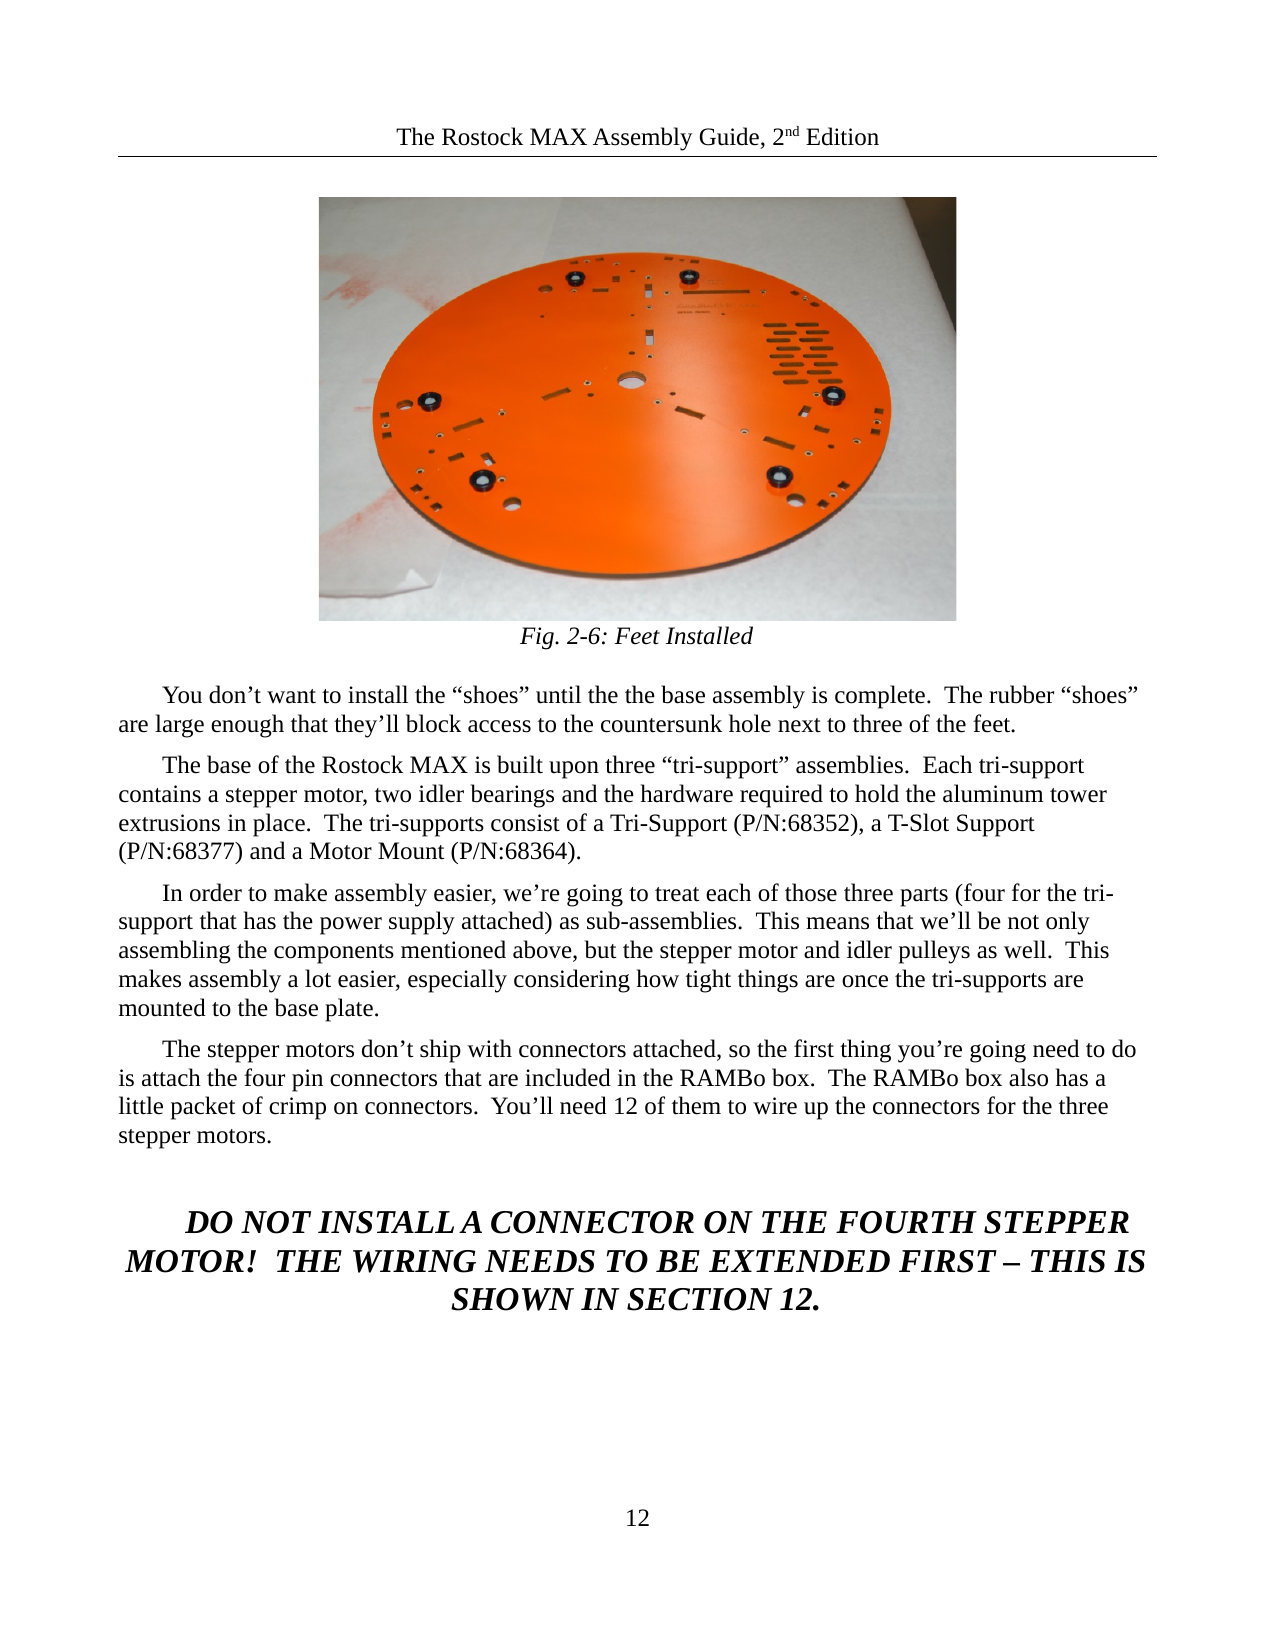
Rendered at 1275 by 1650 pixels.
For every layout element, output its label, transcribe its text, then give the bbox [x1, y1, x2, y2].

text In order to make assembly easier, we’re going to treat each of those three parts (four for the tri-support that has the power supply attached) as sub-assemblies. This means that we’ll be not only assembling the components mentioned above, but the stepper motor and idler pulleys as well. This makes assembly a lot easier, especially considering how tight things are once the tri-supports are mounted to the base plate. [118, 878, 1157, 1021]
text DO NOT INSTALL A CONNECTOR ON THE FOURTH STEPPER MOTOR! THE WIRING NEEDS TO BE EXTENDED FIRST – THIS IS SHOWN IN SECTION 12. [118, 1203, 1157, 1318]
text You don’t want to install the “shoes” until the the base assembly is complete. The rubber “shoes” are large enough that they’ll block access to the countersunk hole next to three of the feet. [118, 680, 1157, 738]
picture [318, 197, 957, 621]
text The base of the Rostock MAX is built upon three “tri-support” assemblies. Each tri-support contains a stepper motor, two idler bearings and the hardware required to hold the aluminum tower extrusions in place. The tri-supports consist of a Tri-Support (P/N:68352), a T-Slot Support (P/N:68377) and a Motor Mount (P/N:68364). [118, 750, 1157, 865]
text Fig. 2-6: Feet Installed [319, 621, 956, 649]
text The stepper motors don’t ship with connectors attached, so the first thing you’re going need to do is attach the four pin connectors that are included in the RAMBo box. The RAMBo box also has a little packet of crimp on connectors. You’ll need 12 of them to wire up the connectors for the three stepper motors. [118, 1034, 1157, 1149]
